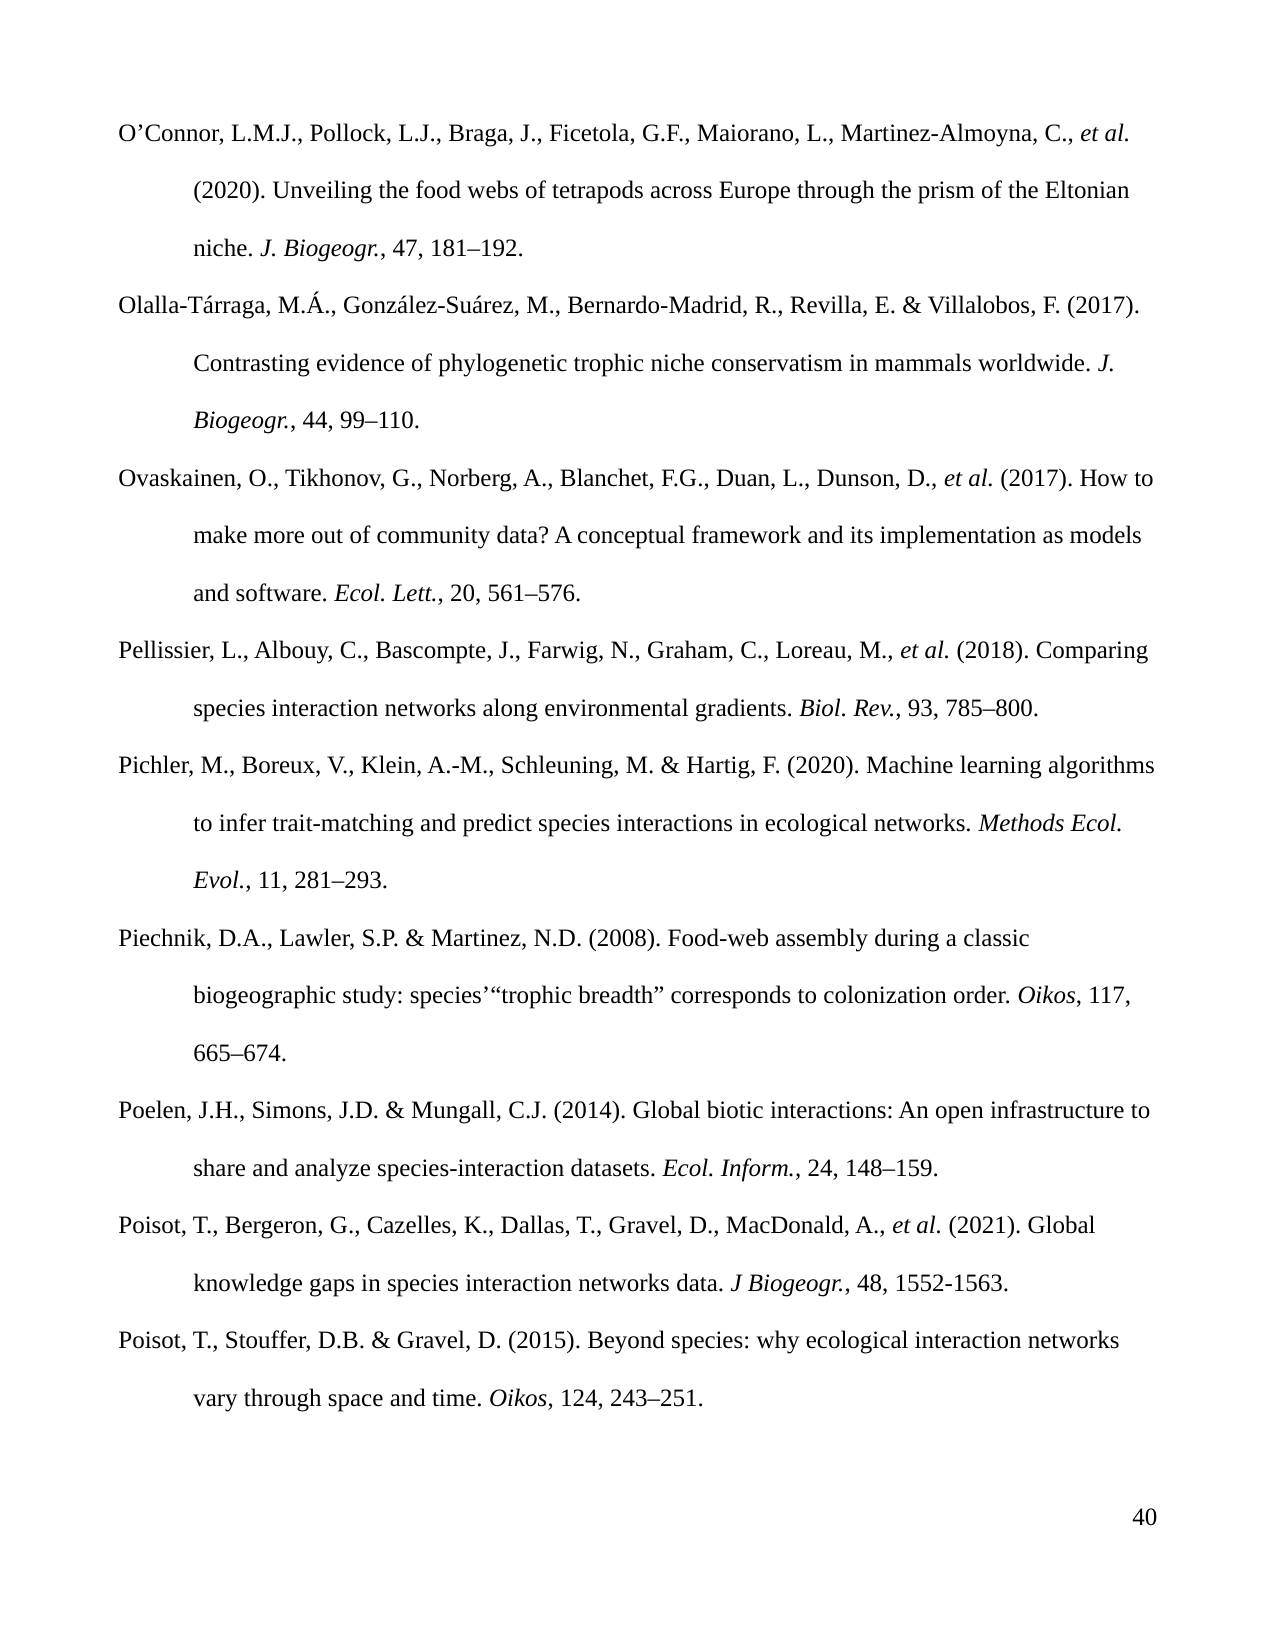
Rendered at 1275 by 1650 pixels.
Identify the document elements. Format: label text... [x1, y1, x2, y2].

text Poisot, T., Stouffer, D.B. & Gravel, D. (2015). Beyond species: why ecological interaction networks vary through space and time. Oikos, 124, 243–251. [118, 1326, 1157, 1412]
text O’Connor, L.M.J., Pollock, L.J., Braga, J., Ficetola, G.F., Maiorano, L., Martinez-Almoyna, C., et al. (2020). Unveiling the food webs of tetrapods across Europe through the prism of the Eltonian niche. J. Biogeogr., 47, 181–192. [118, 118, 1157, 262]
text Ovaskainen, O., Tikhonov, G., Norberg, A., Blanchet, F.G., Duan, L., Dunson, D., et al. (2017). How to make more out of community data? A conceptual framework and its implementation as models and software. Ecol. Lett., 20, 561–576. [118, 463, 1157, 607]
text Pichler, M., Boreux, V., Klein, A.-M., Schleuning, M. & Hartig, F. (2020). Machine learning algorithms to infer trait-matching and predict species interactions in ecological networks. Methods Ecol. Evol., 11, 281–293. [118, 751, 1157, 894]
text Piechnik, D.A., Lawler, S.P. & Martinez, N.D. (2008). Food-web assembly during a classic biogeographic study: species’“trophic breadth” corresponds to colonization order. Oikos, 117, 665–674. [118, 923, 1157, 1067]
text Poisot, T., Bergeron, G., Cazelles, K., Dallas, T., Gravel, D., MacDonald, A., et al. (2021). Global knowledge gaps in species interaction networks data. J Biogeogr., 48, 1552-1563. [118, 1211, 1157, 1297]
text Poelen, J.H., Simons, J.D. & Mungall, C.J. (2014). Global biotic interactions: An open infrastructure to share and analyze species-interaction datasets. Ecol. Inform., 24, 148–159. [118, 1096, 1157, 1182]
text Pellissier, L., Albouy, C., Bascompte, J., Farwig, N., Graham, C., Loreau, M., et al. (2018). Comparing species interaction networks along environmental gradients. Biol. Rev., 93, 785–800. [118, 636, 1157, 722]
text Olalla-Tárraga, M.Á., González-Suárez, M., Bernardo-Madrid, R., Revilla, E. & Villalobos, F. (2017). Contrasting evidence of phylogenetic trophic niche conservatism in mammals worldwide. J. Biogeogr., 44, 99–110. [118, 291, 1157, 434]
